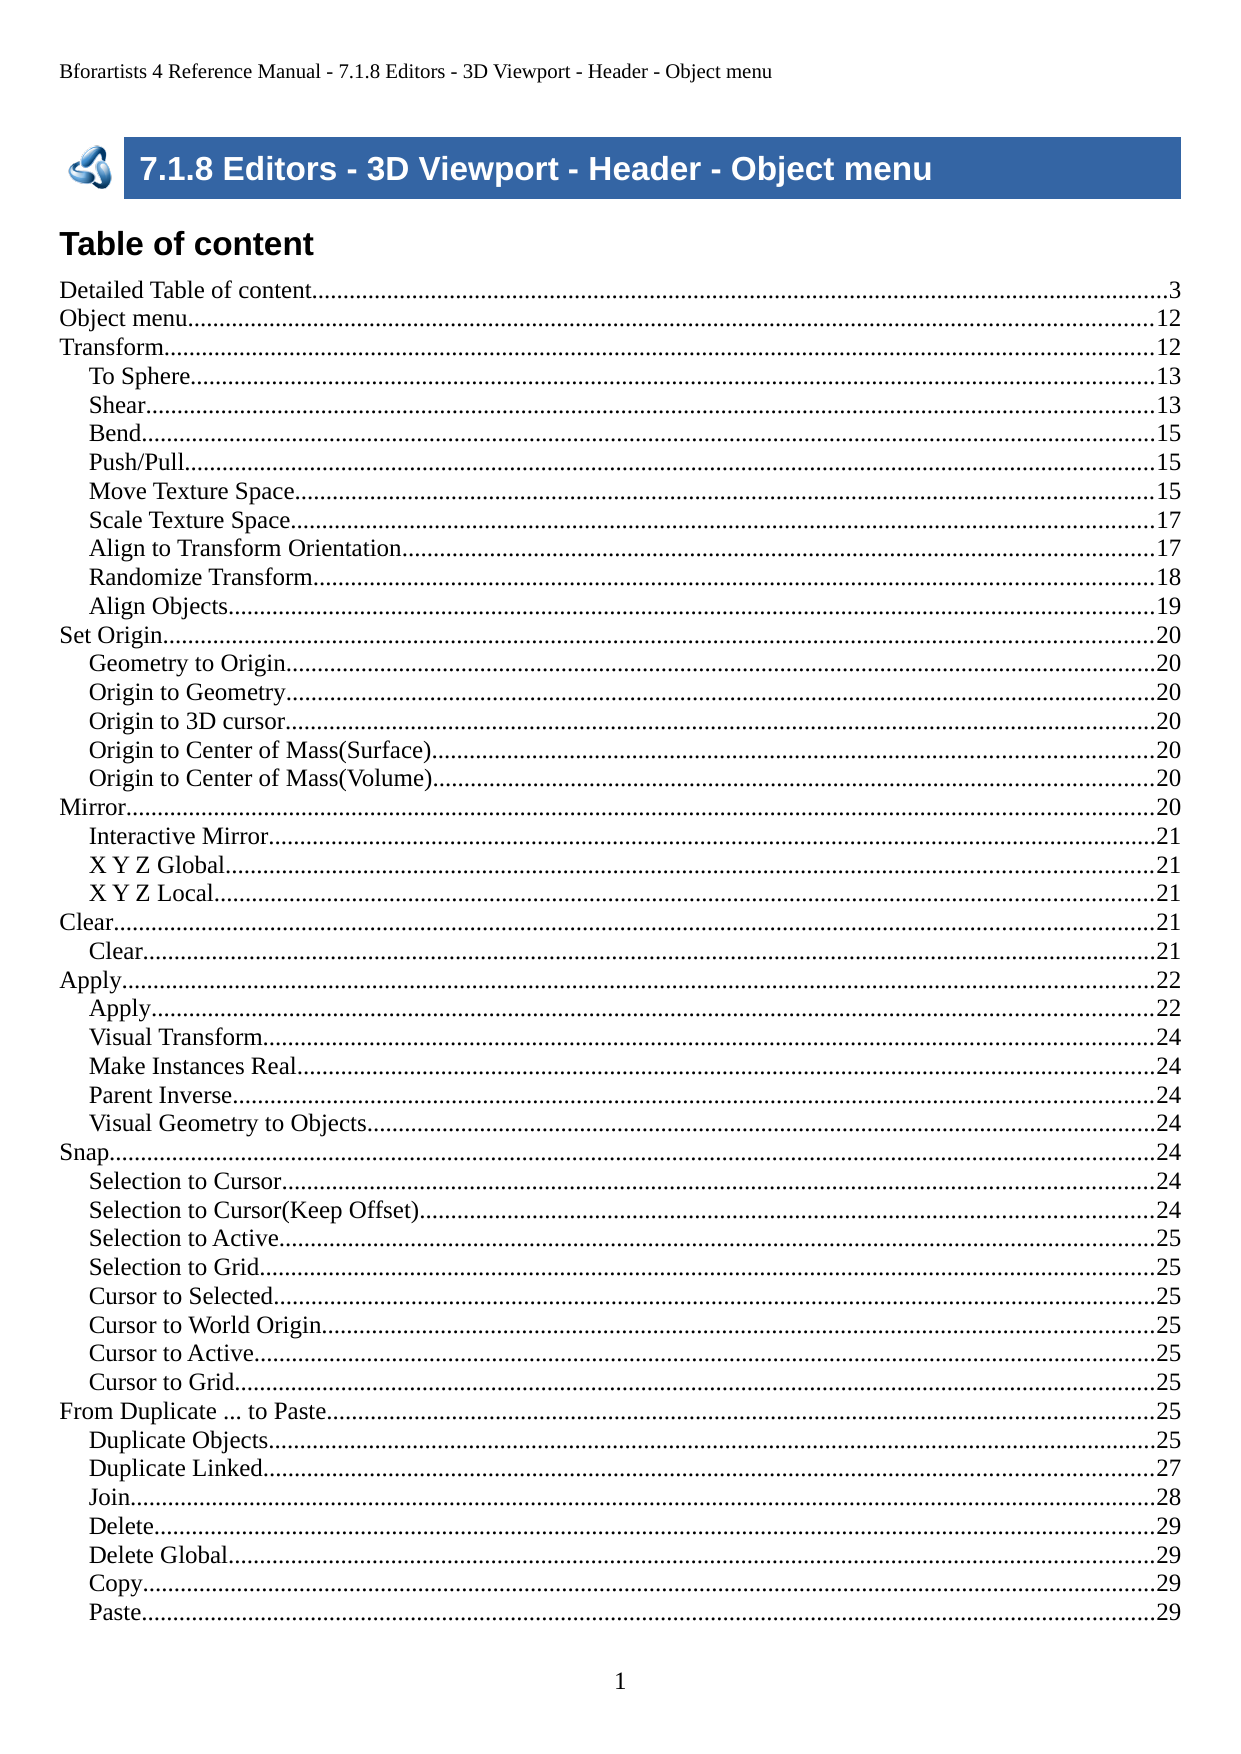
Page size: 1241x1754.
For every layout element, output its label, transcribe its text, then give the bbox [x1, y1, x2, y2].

text Join 28 [88, 1482, 1181, 1511]
text Duplicate Objects 25 [88, 1425, 1181, 1453]
subtitle Table of content [59, 224, 1181, 262]
text Set Origin 20 [59, 620, 1181, 648]
text Detailed Table of content 3 [59, 275, 1181, 303]
picture [65, 142, 114, 192]
text Make Instances Real 24 [88, 1051, 1181, 1080]
text Cursor to Active 25 [88, 1338, 1181, 1367]
text Clear 21 [59, 907, 1181, 936]
text Parent Inverse 24 [88, 1080, 1181, 1108]
text Snap 24 [59, 1137, 1181, 1166]
text Delete Global 29 [88, 1540, 1181, 1568]
text Bend 15 [88, 418, 1181, 447]
text Transform 12 [59, 332, 1181, 361]
text Apply 22 [88, 993, 1181, 1022]
text Selection to Active 25 [88, 1223, 1181, 1252]
text Randomize Transform 18 [88, 562, 1181, 591]
text Origin to 3D cursor 20 [88, 706, 1181, 735]
text Clear 21 [88, 936, 1181, 965]
text Push/Pull 15 [88, 447, 1181, 476]
text Selection to Cursor(Keep Offset) 24 [88, 1195, 1181, 1223]
text Copy 29 [88, 1568, 1181, 1597]
text Origin to Center of Mass(Volume) 20 [88, 763, 1181, 792]
text Mirror 20 [59, 792, 1181, 821]
text Move Texture Space 15 [88, 476, 1181, 505]
text Paste 29 [88, 1597, 1181, 1626]
text Scale Texture Space 17 [88, 505, 1181, 533]
text Shear 13 [88, 390, 1181, 418]
text To Sphere 13 [88, 361, 1181, 390]
text Duplicate Linked 27 [88, 1453, 1181, 1482]
text Apply 22 [59, 965, 1181, 993]
text Delete 29 [88, 1511, 1181, 1540]
text Cursor to World Origin 25 [88, 1310, 1181, 1338]
table_header 7.1.8 Editors - 3D Viewport - Header - Object menu [124, 137, 1181, 199]
text X Y Z Local 21 [88, 878, 1181, 907]
text Geometry to Origin 20 [88, 648, 1181, 677]
text Origin to Center of Mass(Surface) 20 [88, 735, 1181, 763]
text Origin to Geometry 20 [88, 677, 1181, 706]
text Cursor to Selected 25 [88, 1281, 1181, 1310]
text Visual Geometry to Objects 24 [88, 1108, 1181, 1137]
text From Duplicate ... to Paste 25 [59, 1396, 1181, 1425]
table_header [59, 137, 124, 199]
text X Y Z Global 21 [88, 850, 1181, 878]
text Cursor to Grid 25 [88, 1367, 1181, 1396]
text Visual Transform 24 [88, 1022, 1181, 1051]
text Align to Transform Orientation 17 [88, 533, 1181, 562]
text Interactive Mirror 21 [88, 821, 1181, 850]
text Align Objects 19 [88, 591, 1181, 620]
text Object menu 12 [59, 303, 1181, 332]
text Selection to Cursor 24 [88, 1166, 1181, 1195]
text Selection to Grid 25 [88, 1252, 1181, 1281]
